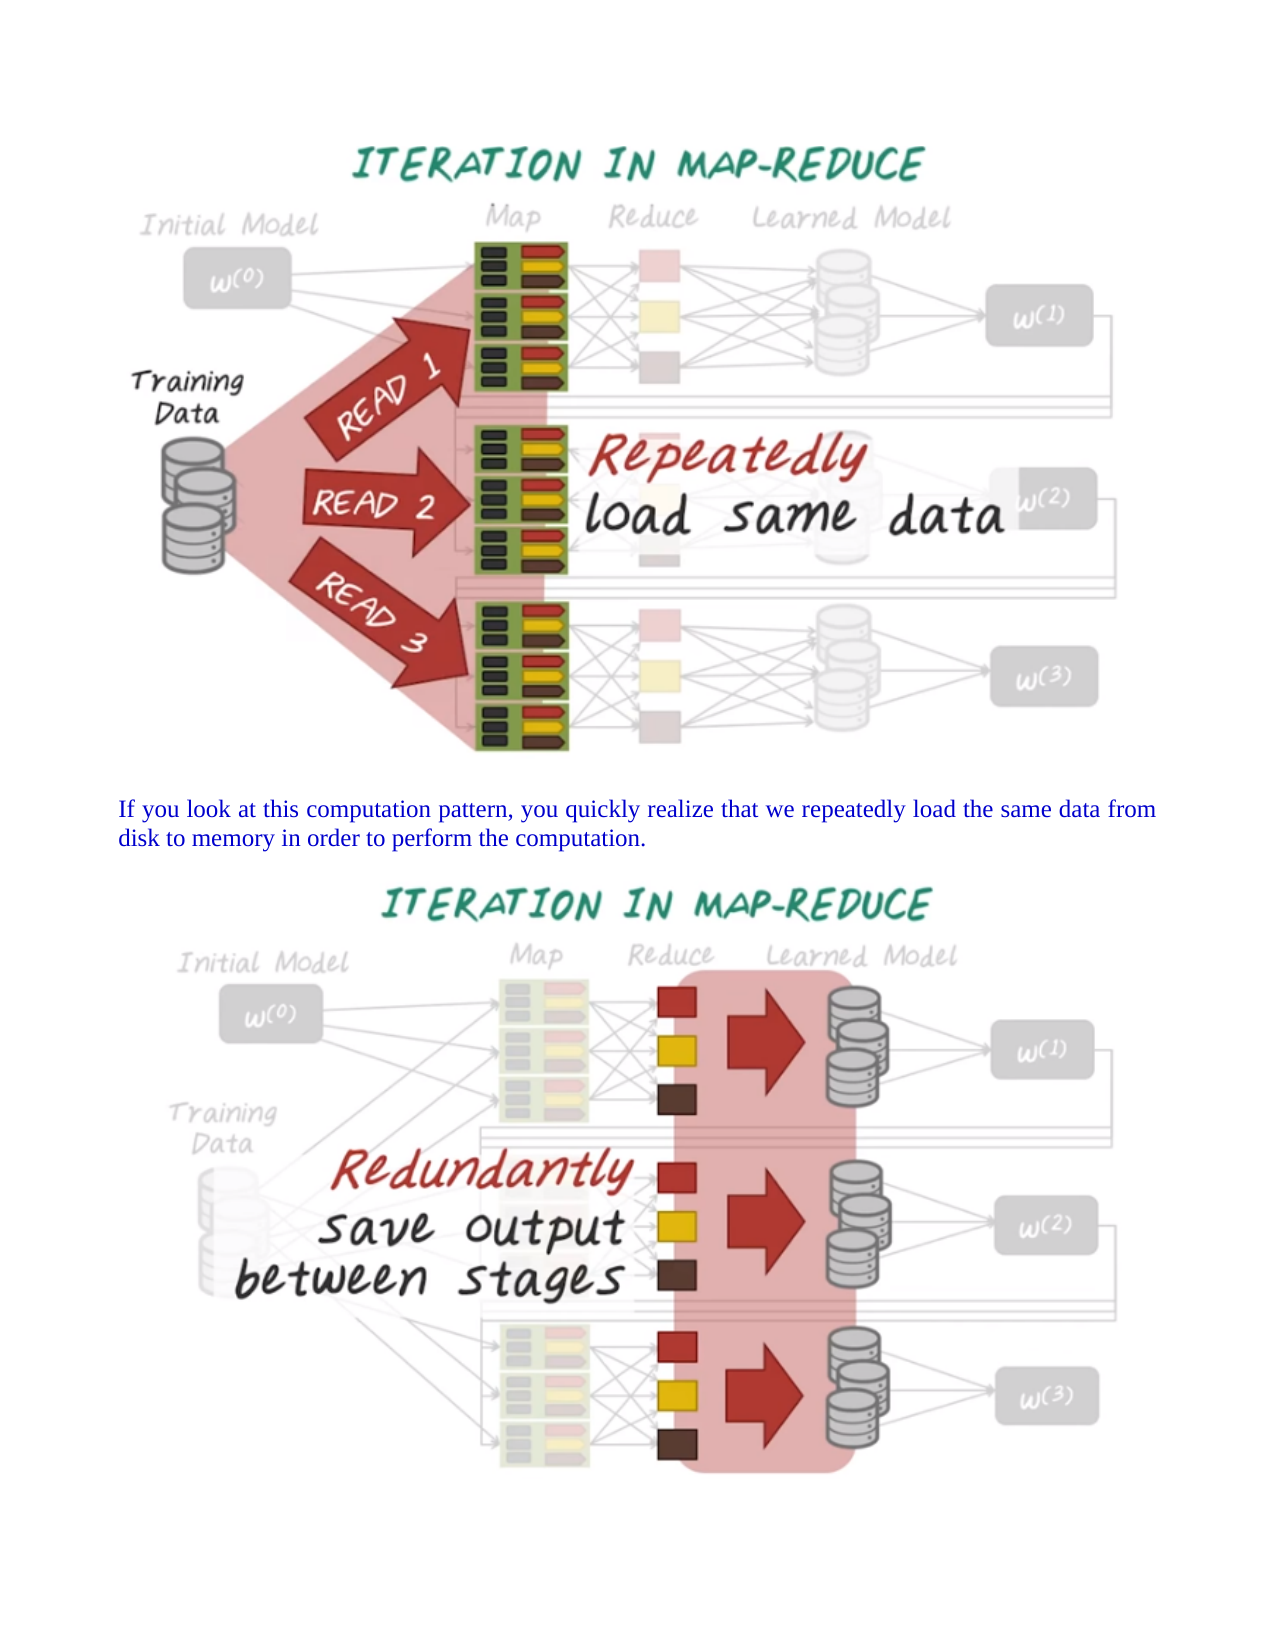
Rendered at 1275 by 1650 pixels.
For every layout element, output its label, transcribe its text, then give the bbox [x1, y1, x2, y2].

picture [118, 146, 1157, 766]
picture [118, 880, 1157, 1479]
text If you look at this computation pattern, you quickly realize that we repeatedly load the same data from disk to memory in order to perform the computation. [118, 794, 1157, 851]
